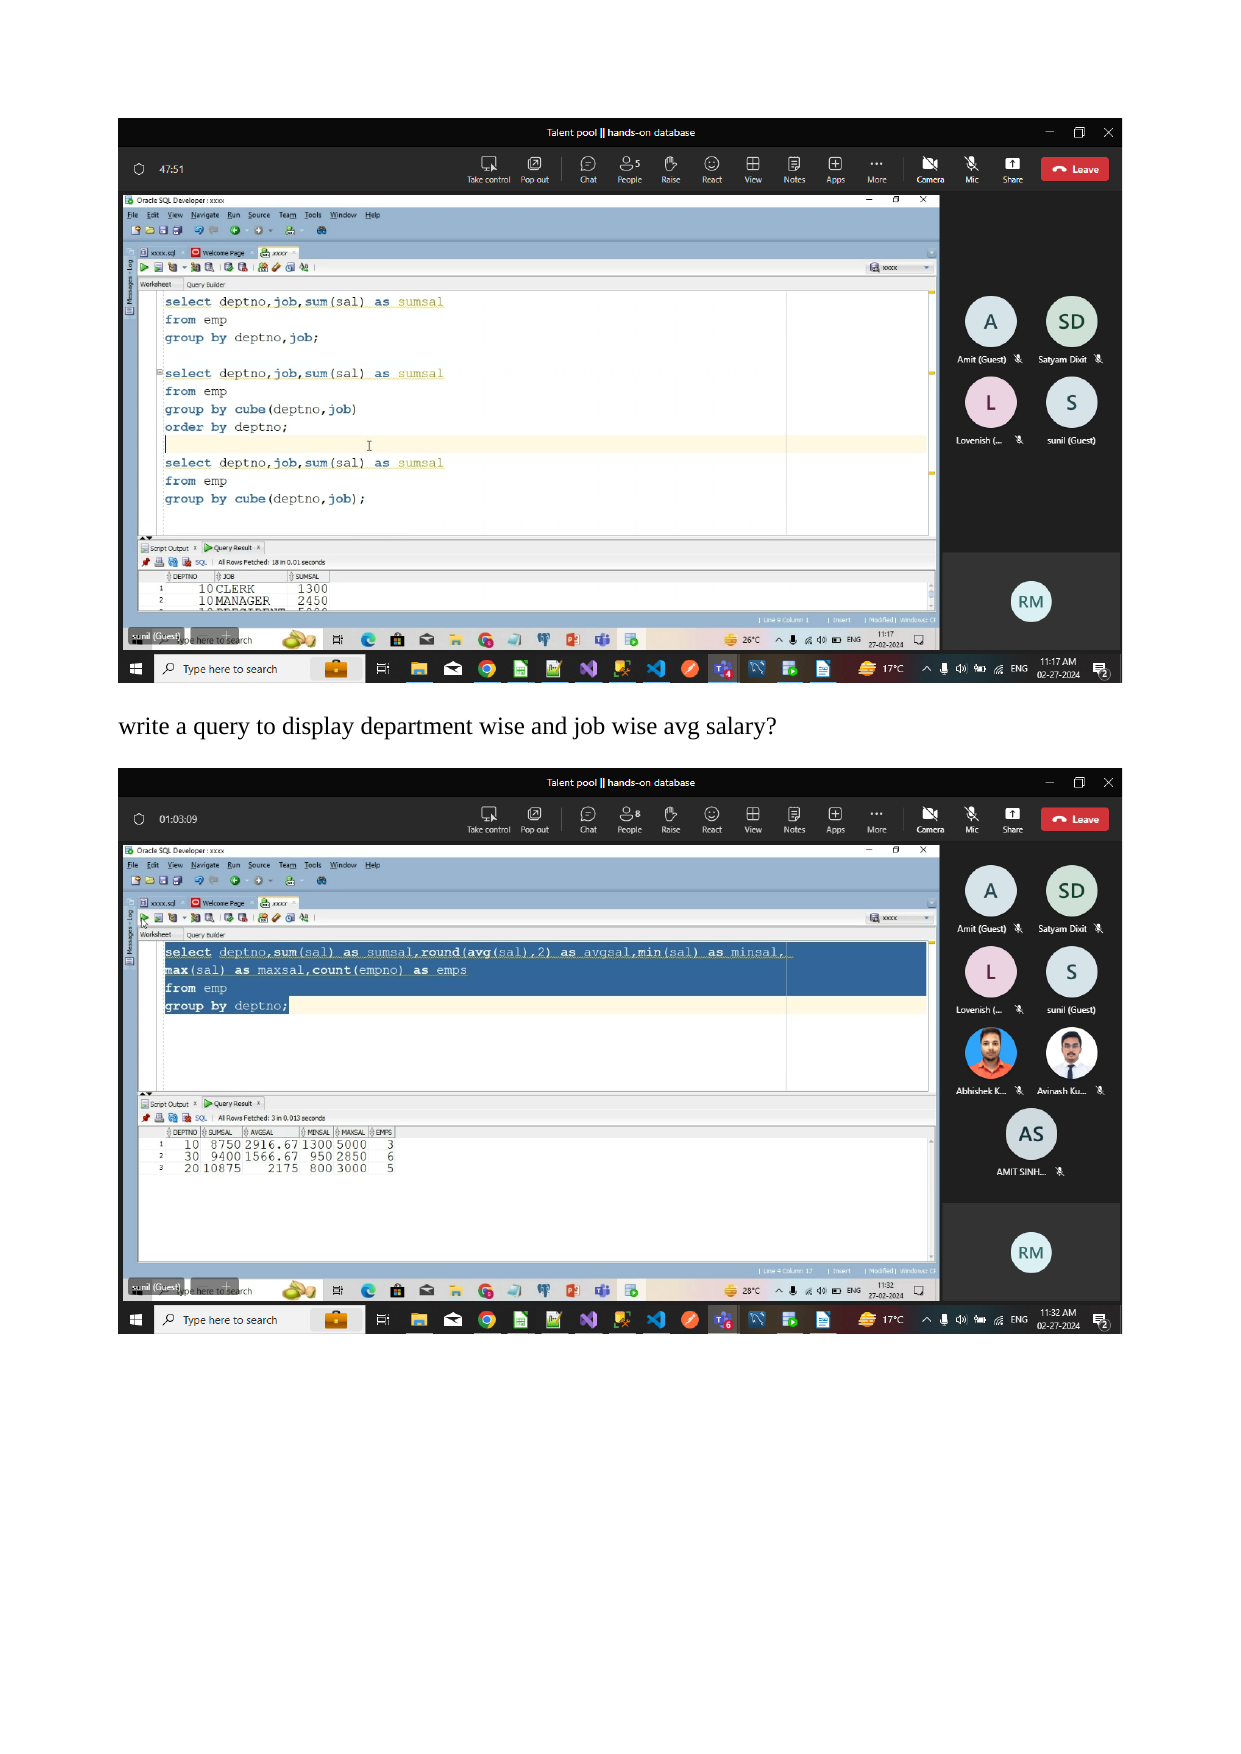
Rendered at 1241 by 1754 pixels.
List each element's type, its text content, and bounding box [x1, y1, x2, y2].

picture [118, 118, 1123, 683]
picture [118, 768, 1123, 1334]
text write a query to display department wise and job wise avg salary? [118, 711, 1122, 740]
